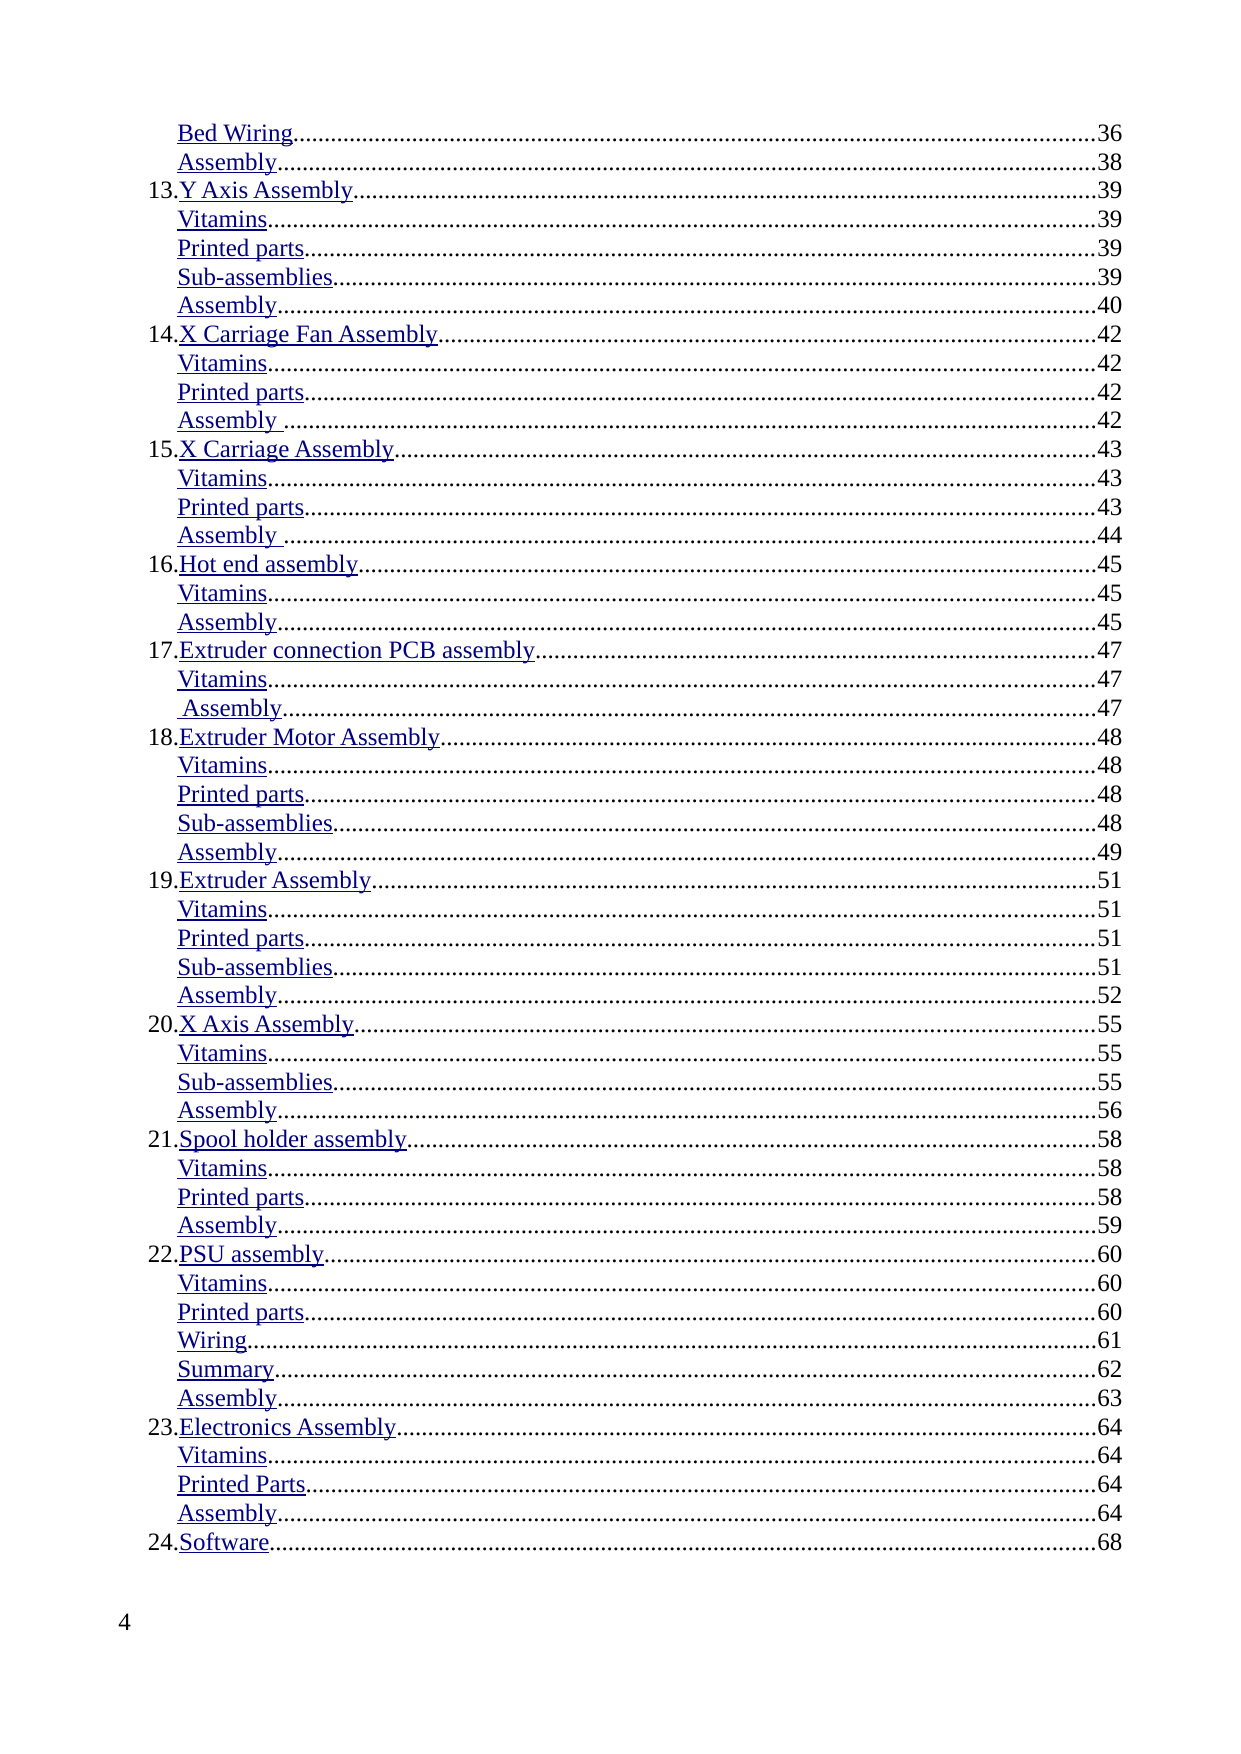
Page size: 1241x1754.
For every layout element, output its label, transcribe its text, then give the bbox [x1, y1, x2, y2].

text Sub-assemblies 39 [177, 262, 1122, 291]
text Assembly 44 [177, 521, 1122, 549]
text 22.PSU assembly 60 [148, 1239, 1122, 1268]
text 17.Extruder connection PCB assembly 47 [148, 636, 1122, 664]
text Assembly 38 [177, 147, 1122, 176]
text Assembly 45 [177, 607, 1122, 636]
text Vitamins 47 [177, 664, 1122, 693]
text Sub-assemblies 51 [177, 952, 1122, 981]
text Assembly 56 [177, 1096, 1122, 1124]
text Vitamins 43 [177, 463, 1122, 492]
text Assembly 59 [177, 1211, 1122, 1239]
text 19.Extruder Assembly 51 [148, 866, 1122, 894]
text 18.Extruder Motor Assembly 48 [148, 722, 1122, 751]
text Vitamins 51 [177, 894, 1122, 923]
text Vitamins 39 [177, 204, 1122, 233]
text 15.X Carriage Assembly 43 [148, 434, 1122, 463]
text Assembly 52 [177, 981, 1122, 1009]
text 20.X Axis Assembly 55 [148, 1009, 1122, 1038]
text Printed parts 51 [177, 923, 1122, 952]
text Summary 62 [177, 1354, 1122, 1383]
text Assembly 47 [177, 693, 1122, 722]
text Printed parts 39 [177, 233, 1122, 262]
text Vitamins 42 [177, 348, 1122, 377]
text Assembly 49 [177, 837, 1122, 866]
text Printed parts 43 [177, 492, 1122, 521]
text Vitamins 45 [177, 578, 1122, 607]
text Vitamins 60 [177, 1268, 1122, 1297]
text 21.Spool holder assembly 58 [148, 1124, 1122, 1153]
text Bed Wiring 36 [177, 118, 1122, 147]
text Vitamins 58 [177, 1153, 1122, 1182]
text Assembly 42 [177, 406, 1122, 434]
text Printed Parts 64 [177, 1469, 1122, 1498]
text Vitamins 55 [177, 1038, 1122, 1067]
text Printed parts 58 [177, 1182, 1122, 1211]
text Assembly 64 [177, 1498, 1122, 1527]
text Sub-assemblies 55 [177, 1067, 1122, 1096]
text Assembly 63 [177, 1383, 1122, 1412]
text Printed parts 60 [177, 1297, 1122, 1326]
text Assembly 40 [177, 291, 1122, 319]
text Printed parts 42 [177, 377, 1122, 406]
text Printed parts 48 [177, 779, 1122, 808]
text Wiring 61 [177, 1326, 1122, 1354]
text 16.Hot end assembly 45 [148, 549, 1122, 578]
text 14.X Carriage Fan Assembly 42 [148, 319, 1122, 348]
text 13.Y Axis Assembly 39 [148, 176, 1122, 204]
text 24.Software 68 [148, 1527, 1122, 1556]
text 23.Electronics Assembly 64 [148, 1412, 1122, 1441]
text Vitamins 48 [177, 751, 1122, 779]
text Sub-assemblies 48 [177, 808, 1122, 837]
text Vitamins 64 [177, 1441, 1122, 1469]
